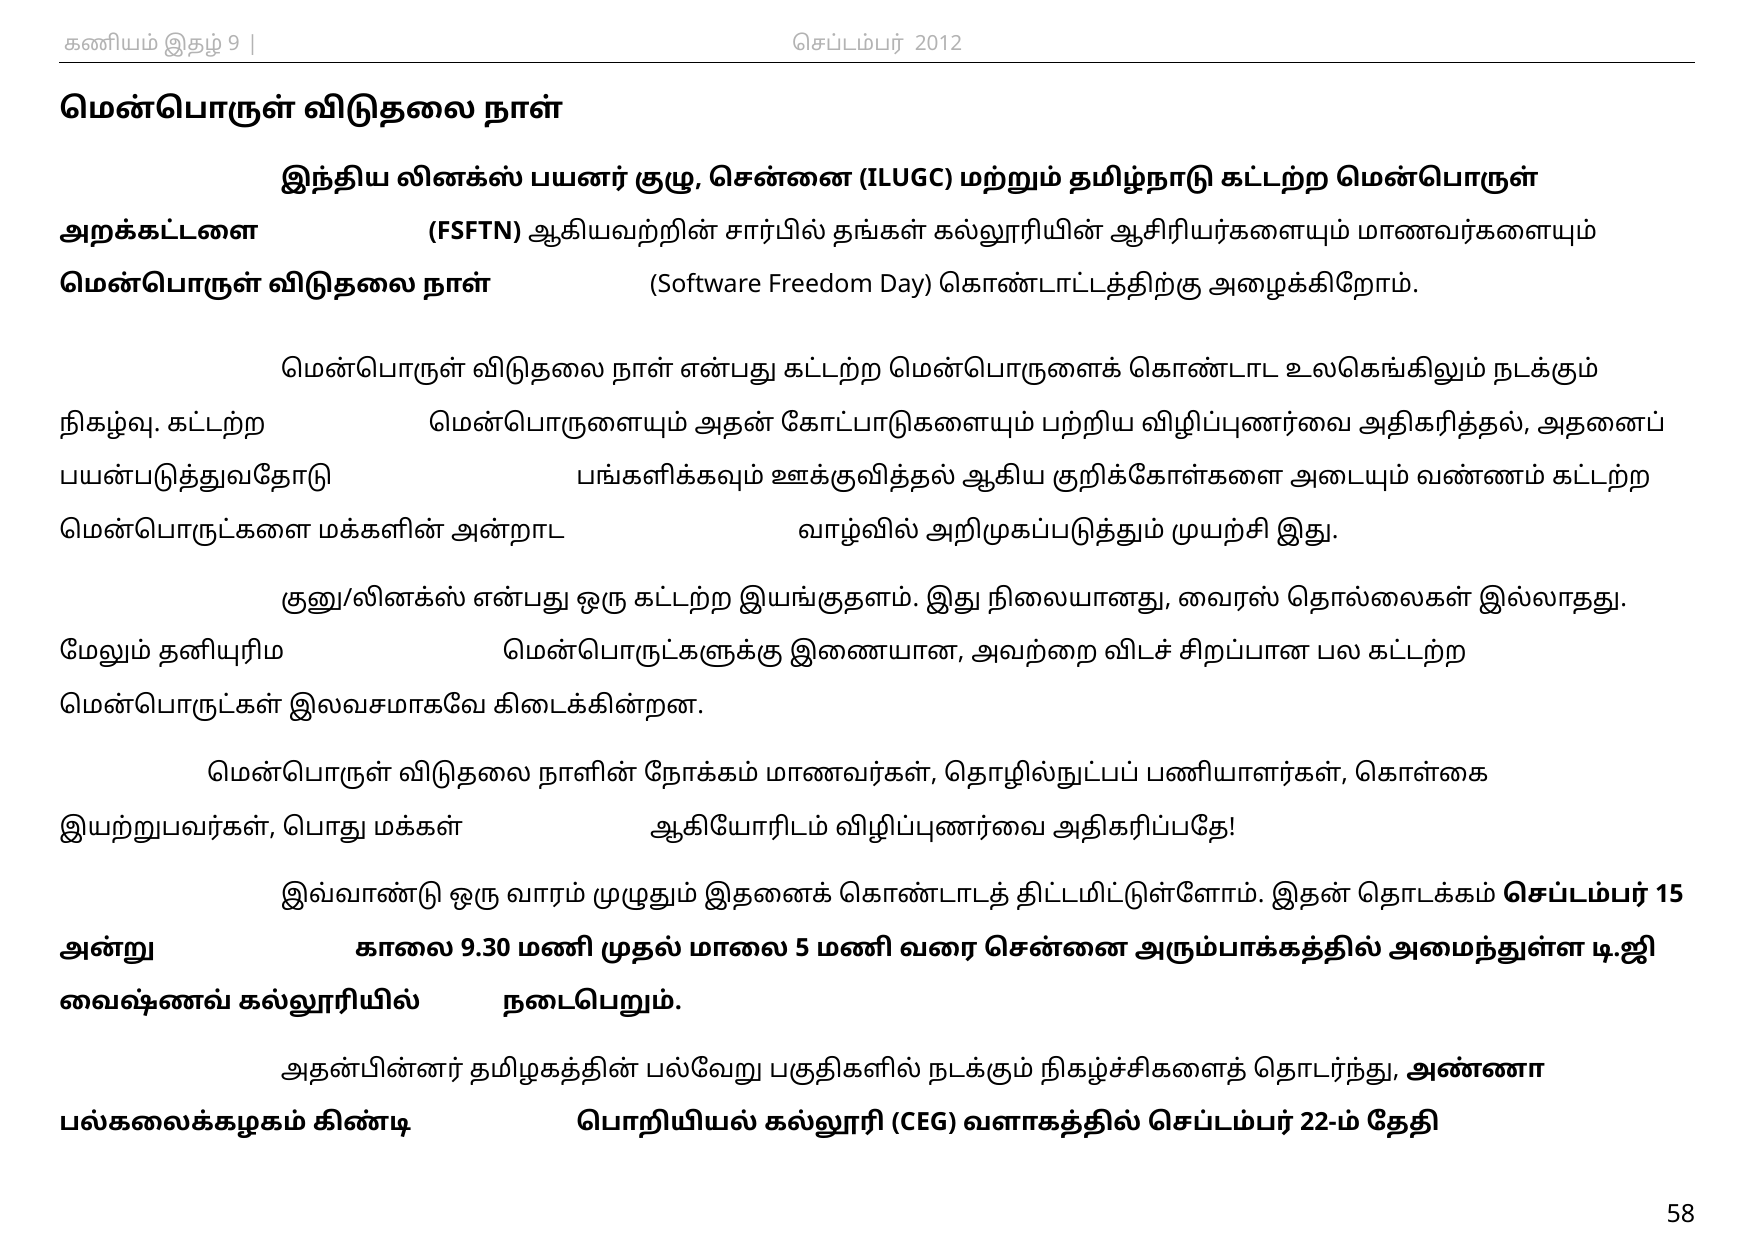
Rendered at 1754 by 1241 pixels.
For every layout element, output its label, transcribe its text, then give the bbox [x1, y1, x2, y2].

text மென்பொருள் விடுதலை நாள் [59, 92, 1695, 130]
text மென்பொருள் விடுதலை நாள் என்பது கட்டற்ற மென்பொருளைக் கொண்டாட உலகெங்கிலும் நடக்கும் நிகழ்வு. கட்டற்ற மென்பொருளையும் அதன் கோட்பாடுகளையும் பற்றிய விழிப்புணர்வை அதிகரித்தல், அதனைப் பயன்படுத்துவதோடு பங்களிக்கவும் ஊக்குவித்தல் ஆகிய குறிக்கோள்களை அடையும் வண்ணம் கட்டற்ற மென்பொருட்களை மக்களின் அன்றாட வாழ்வில் அறிமுகப்படுத்தும் முயற்சி இது. [59, 351, 1695, 548]
text இந்திய லினக்ஸ் பயனர் குழு, சென்னை (ILUGC) மற்றும் தமிழ்நாடு கட்டற்ற மென்பொருள் அறக்கட்டளை (FSFTN) ஆகியவற்றின் சார்பில் தங்கள் கல்லூரியின் ஆசிரியர்களையும் மாணவர்களையும் மென்பொருள் விடுதலை நாள் (Software Freedom Day) கொண்டாட்டத்திற்கு அழைக்கிறோம். [59, 159, 1695, 303]
text அதன்பின்னர் தமிழகத்தின் பல்வேறு பகுதிகளில் நடக்கும் நிகழ்ச்சிகளைத் தொடர்ந்து, அண்ணா பல்கலைக்கழகம் கிண்டி பொறியியல் கல்லூரி (CEG) வளாகத்தில் செப்டம்பர் 22-ம் தேதி [59, 1051, 1695, 1141]
text குனு/லினக்ஸ் என்பது ஒரு கட்டற்ற இயங்குதளம். இது நிலையானது, வைரஸ் தொல்லைகள் இல்லாதது. மேலும் தனியுரிம மென்பொருட்களுக்கு இணையான, அவற்றை விடச் சிறப்பான பல கட்டற்ற மென்பொருட்கள் இலவசமாகவே கிடைக்கின்றன. [59, 579, 1695, 723]
text மென்பொருள் விடுதலை நாளின் நோக்கம் மாணவர்கள், தொழில்நுட்பப் பணியாளர்கள், கொள்கை இயற்றுபவர்கள், பொது மக்கள் ஆகியோரிடம் விழிப்புணர்வை அதிகரிப்பதே! [59, 754, 1695, 845]
text இவ்வாண்டு ஒரு வாரம் முழுதும் இதனைக் கொண்டாடத் திட்டமிட்டுள்ளோம். இதன் தொடக்கம் செப்டம்பர் 15 அன்று காலை 9.30 மணி முதல் மாலை 5 மணி வரை சென்னை அரும்பாக்கத்தில் அமைந்துள்ள டி.ஜி வைஷ்ணவ் கல்லூரியில் நடைபெறும். [59, 876, 1695, 1019]
